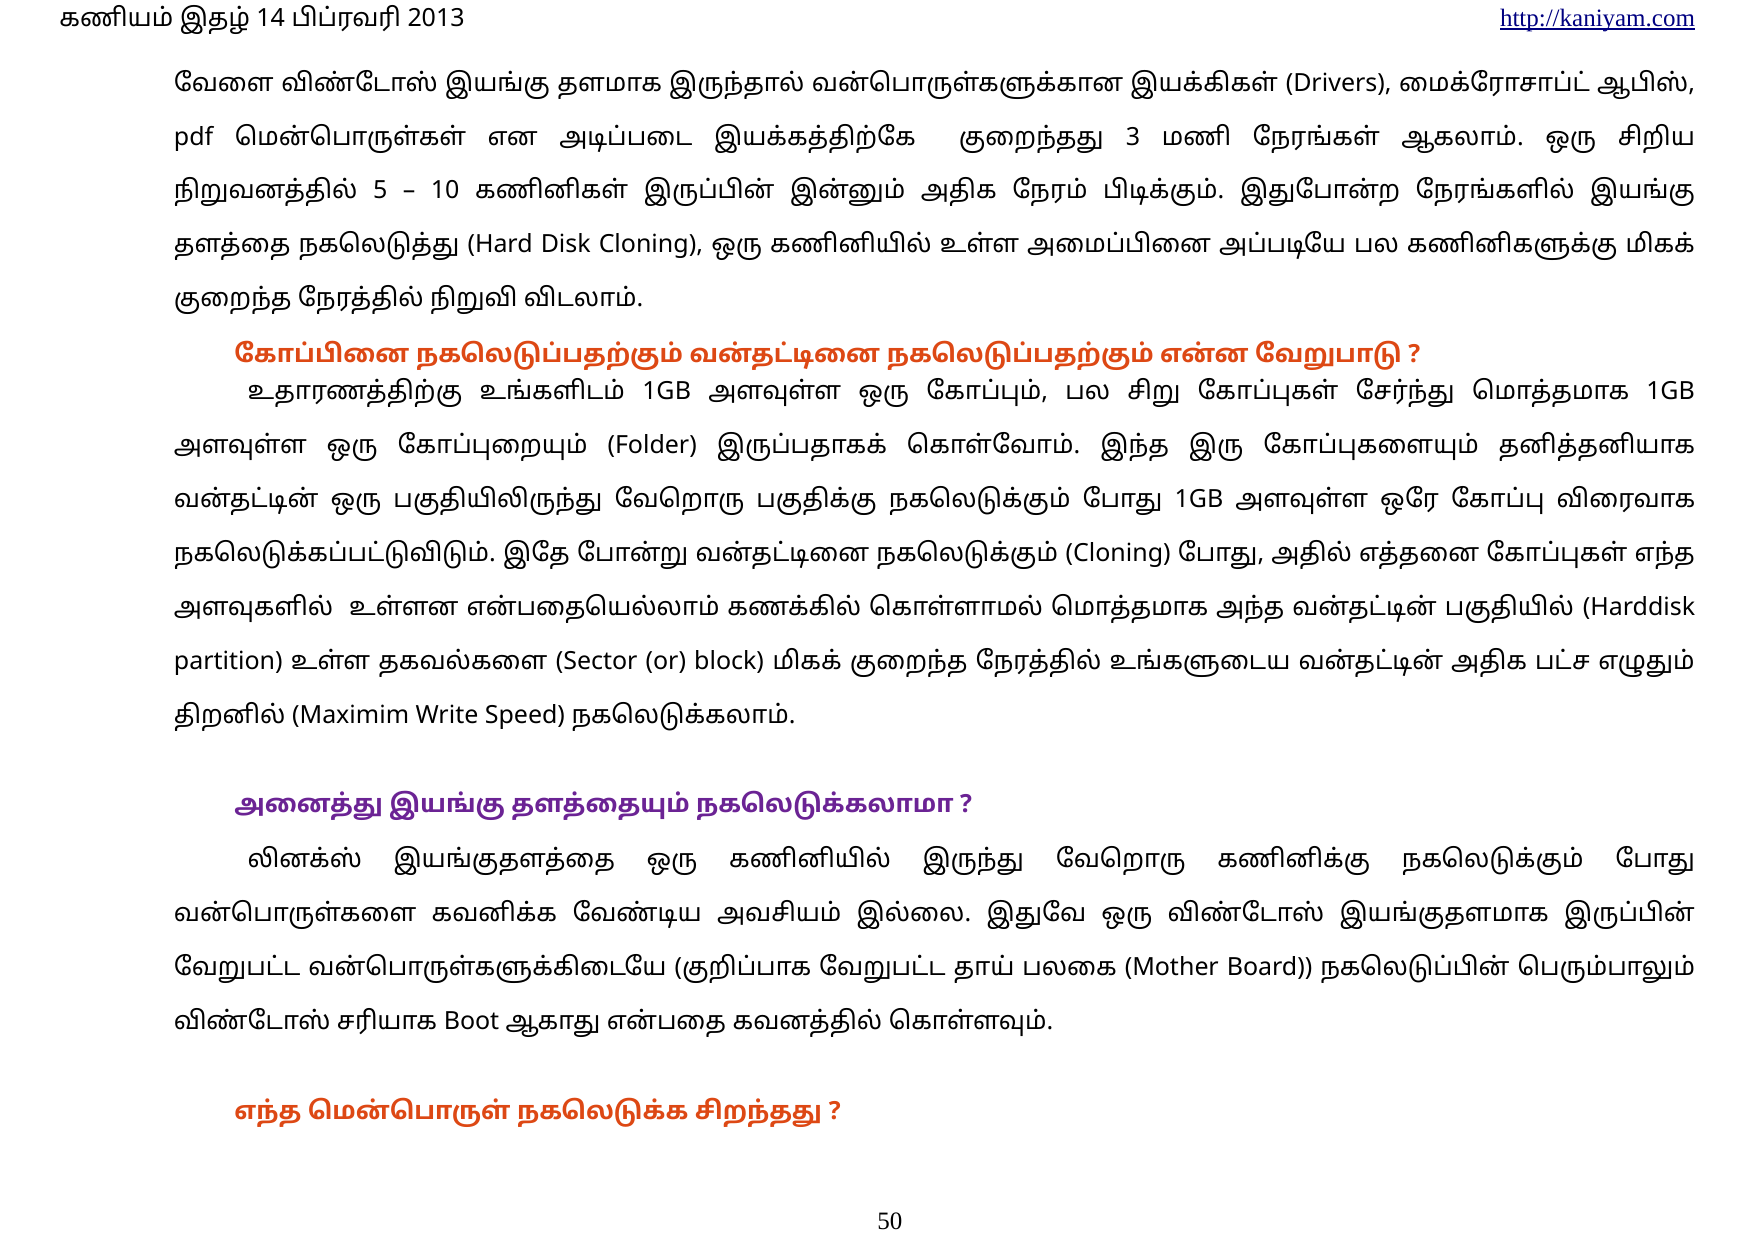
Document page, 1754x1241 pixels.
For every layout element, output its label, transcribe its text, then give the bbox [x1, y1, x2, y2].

text கோப்பினை நகலெடுப்பதற்கும் வன்தட்டினை நகலெடுப்பதற்கும் என்ன வேறுபாடு ? [174, 336, 1695, 372]
text அனைத்து இயங்கு தளத்தையும் நகலெடுக்கலாமா ? [174, 786, 1695, 823]
text வேளை விண்டோஸ் இயங்கு தளமாக இருந்தால் வன்பொருள்களுக்கான இயக்கிகள் (Drivers), மைக்ரோசாப்ட் ஆபிஸ், pdf மென்பொருள்கள் என அடிப்படை இயக்கத்திற்கே குறைந்தது 3 மணி நேரங்கள் ஆகலாம். ஒரு சிறிய நிறுவனத்தில் 5 – 10 கணினிகள் இருப்பின் இன்னும் அதிக நேரம் பிடிக்கும். இதுபோன்ற நேரங்களில் இயங்கு தளத்தை நகலெடுத்து (Hard Disk Cloning), ஒரு கணினியில் உள்ள அமைப்பினை அப்படியே பல கணினிகளுக்கு மிகக் குறைந்த நேரத்தில் நிறுவி விடலாம். [174, 64, 1695, 317]
text உதாரணத்திற்கு உங்களிடம் 1GB அளவுள்ள ஒரு கோப்பும், பல சிறு கோப்புகள் சேர்ந்து மொத்தமாக 1GB அளவுள்ள ஒரு கோப்புறையும் (Folder) இருப்பதாகக் கொள்வோம். இந்த இரு கோப்புகளையும் தனித்தனியாக வன்தட்டின் ஒரு பகுதியிலிருந்து வேறொரு பகுதிக்கு நகலெடுக்கும் போது 1GB அளவுள்ள ஒரே கோப்பு விரைவாக நகலெடுக்கப்பட்டுவிடும். இதே போன்று வன்தட்டினை நகலெடுக்கும் (Cloning) போது, அதில் எத்தனை கோப்புகள் எந்த அளவுகளில் உள்ளன என்பதையெல்லாம் கணக்கில் கொள்ளாமல் மொத்தமாக அந்த வன்தட்டின் பகுதியில் (Harddisk partition) உள்ள தகவல்களை (Sector (or) block) மிகக் குறைந்த நேரத்தில் உங்களுடைய வன்தட்டின் அதிக பட்ச எழுதும் திறனில் (Maximim Write Speed) நகலெடுக்கலாம். [174, 372, 1695, 733]
text எந்த மென்பொருள் நகலெடுக்க சிறந்தது ? [174, 1092, 1695, 1129]
text லினக்ஸ் இயங்குதளத்தை ஒரு கணினியில் இருந்து வேறொரு கணினிக்கு நகலெடுக்கும் போது வன்பொருள்களை கவனிக்க வேண்டிய அவசியம் இல்லை. இதுவே ஒரு விண்டோஸ் இயங்குதளமாக இருப்பின் வேறுபட்ட வன்பொருள்களுக்கிடையே (குறிப்பாக வேறுபட்ட தாய் பலகை (Mother Board)) நகலெடுப்பின் பெரும்பாலும் விண்டோஸ் சரியாக Boot ஆகாது என்பதை கவனத்தில் கொள்ளவும். [174, 841, 1695, 1040]
